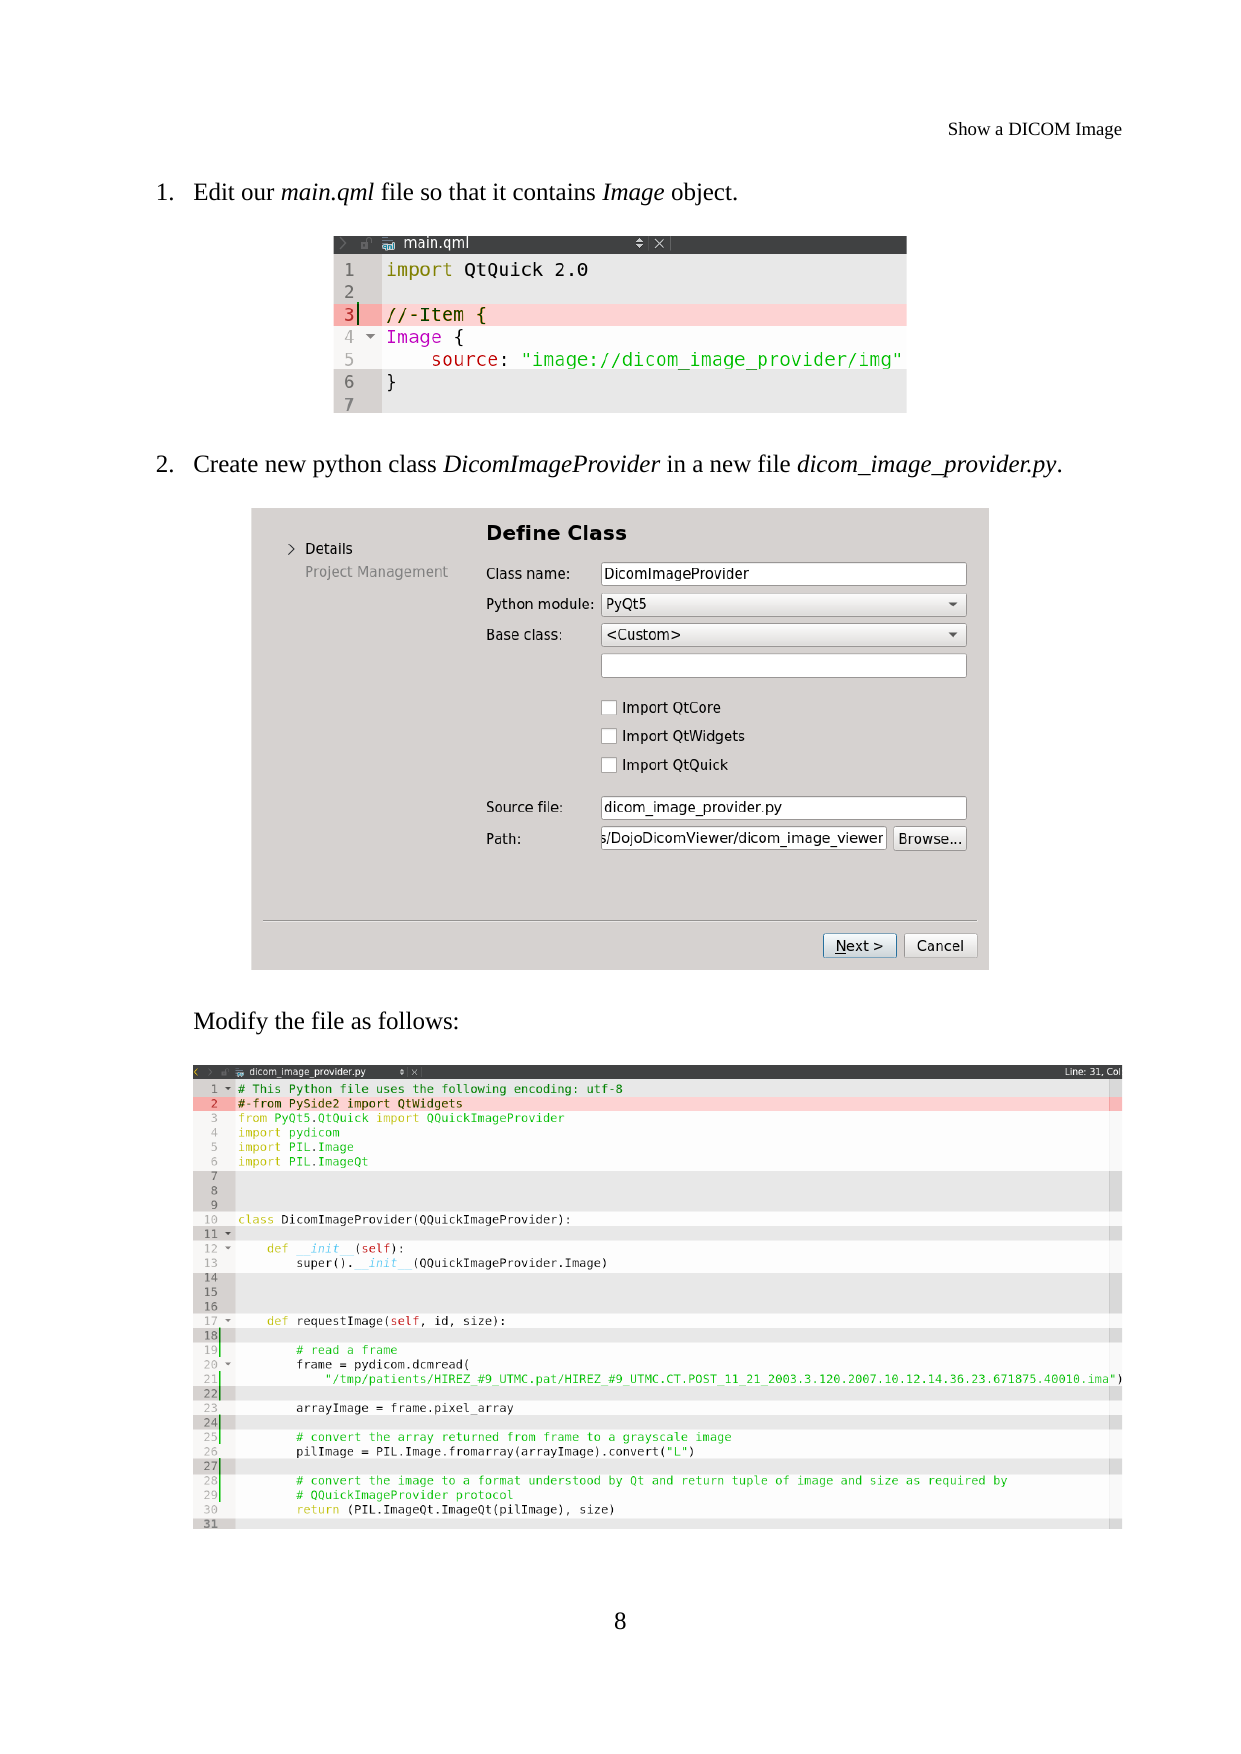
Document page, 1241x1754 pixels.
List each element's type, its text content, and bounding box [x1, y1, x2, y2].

list Modify the file as follows: [156, 1006, 1122, 1035]
picture [251, 508, 989, 970]
picture [333, 236, 907, 413]
list Create new python class DicomImageProvider in a new file dicom_image_provider.py. [156, 449, 1122, 478]
list Edit our main.qml file so that it contains Image object. [156, 177, 1122, 206]
picture [193, 1065, 1123, 1529]
